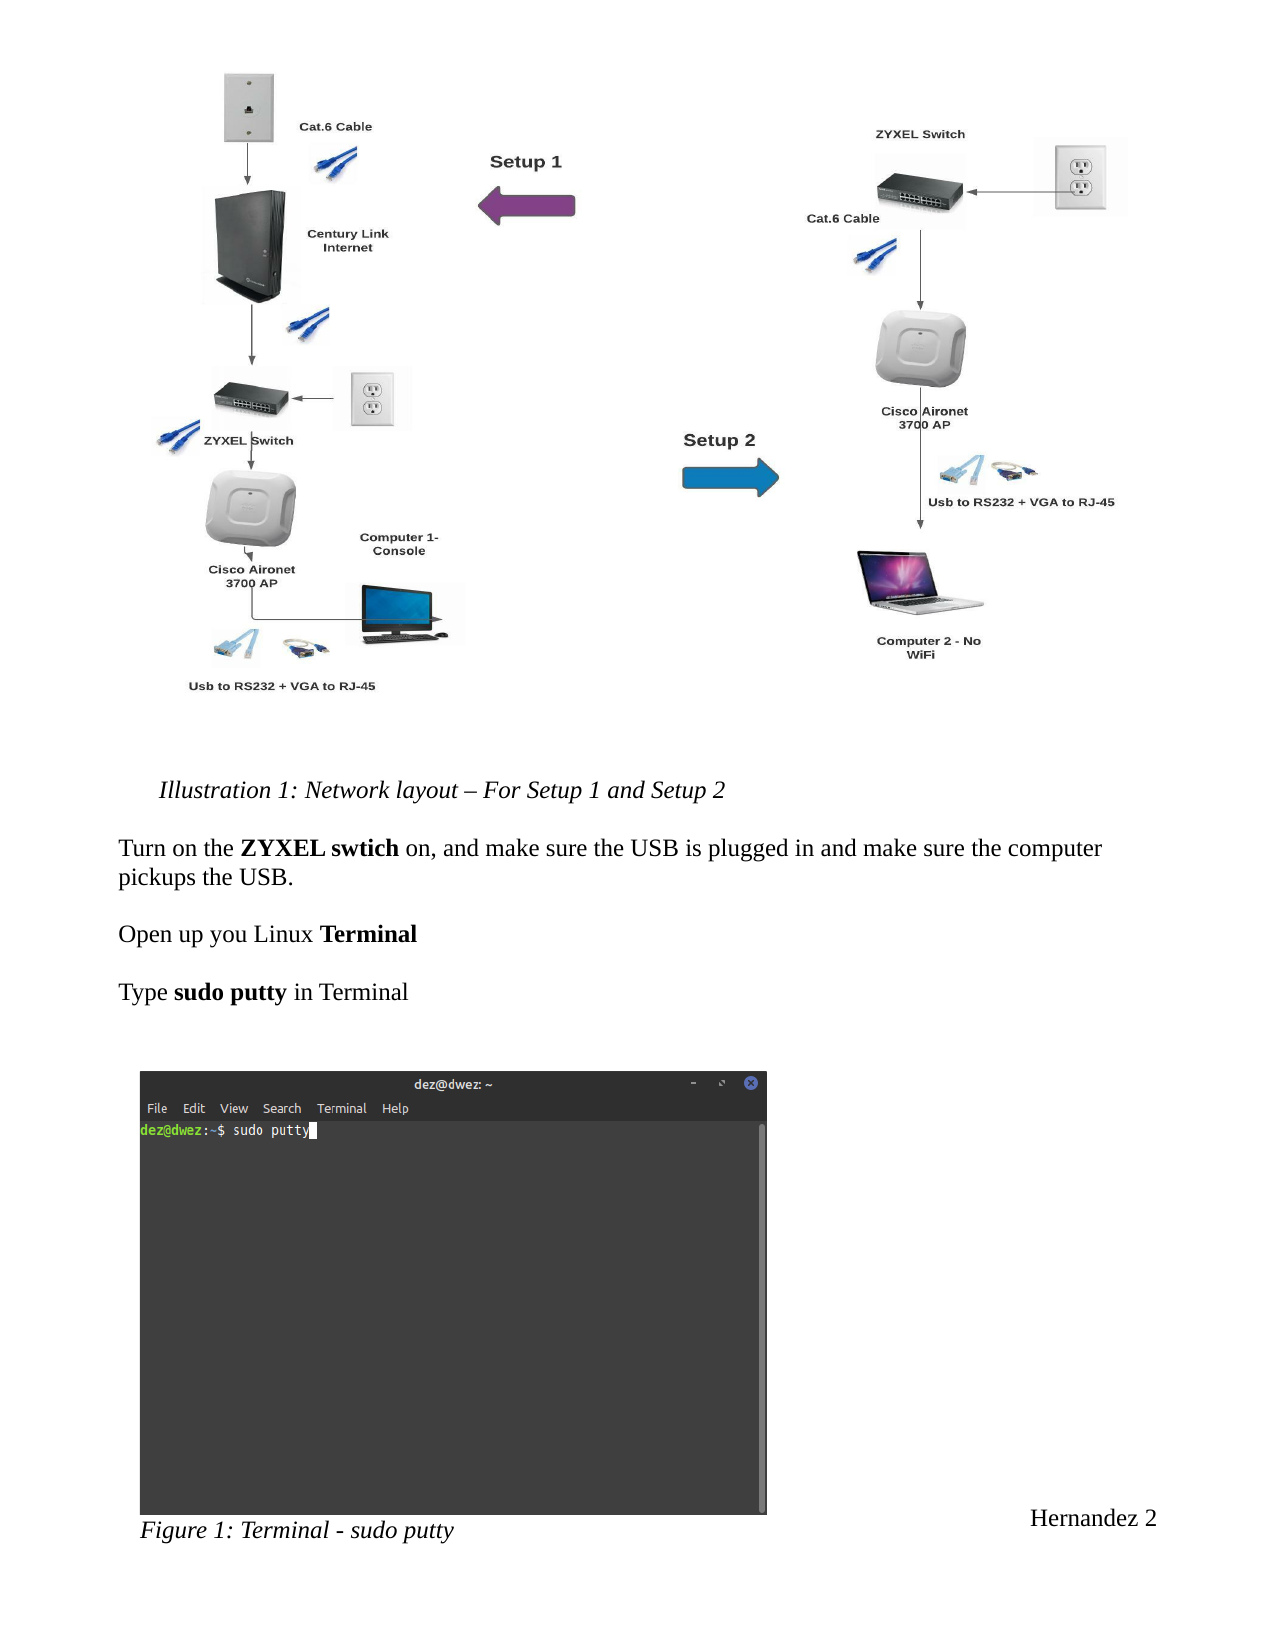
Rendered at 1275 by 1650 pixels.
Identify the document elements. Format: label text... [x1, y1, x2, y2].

text Figure 1: Terminal - sudo putty [140, 1515, 767, 1543]
picture [139, 1071, 767, 1515]
text Turn on the ZYXEL swtich on, and make sure the USB is plugged in and make sure the computer pickups the USB. [118, 833, 1157, 891]
text Open up you Linux Terminal [118, 919, 1157, 948]
text Illustration 1: Network layout – For Setup 1 and Setup 2 [159, 776, 1138, 804]
text Type sudo putty in Terminal [118, 977, 1157, 1006]
picture [127, 51, 1151, 722]
